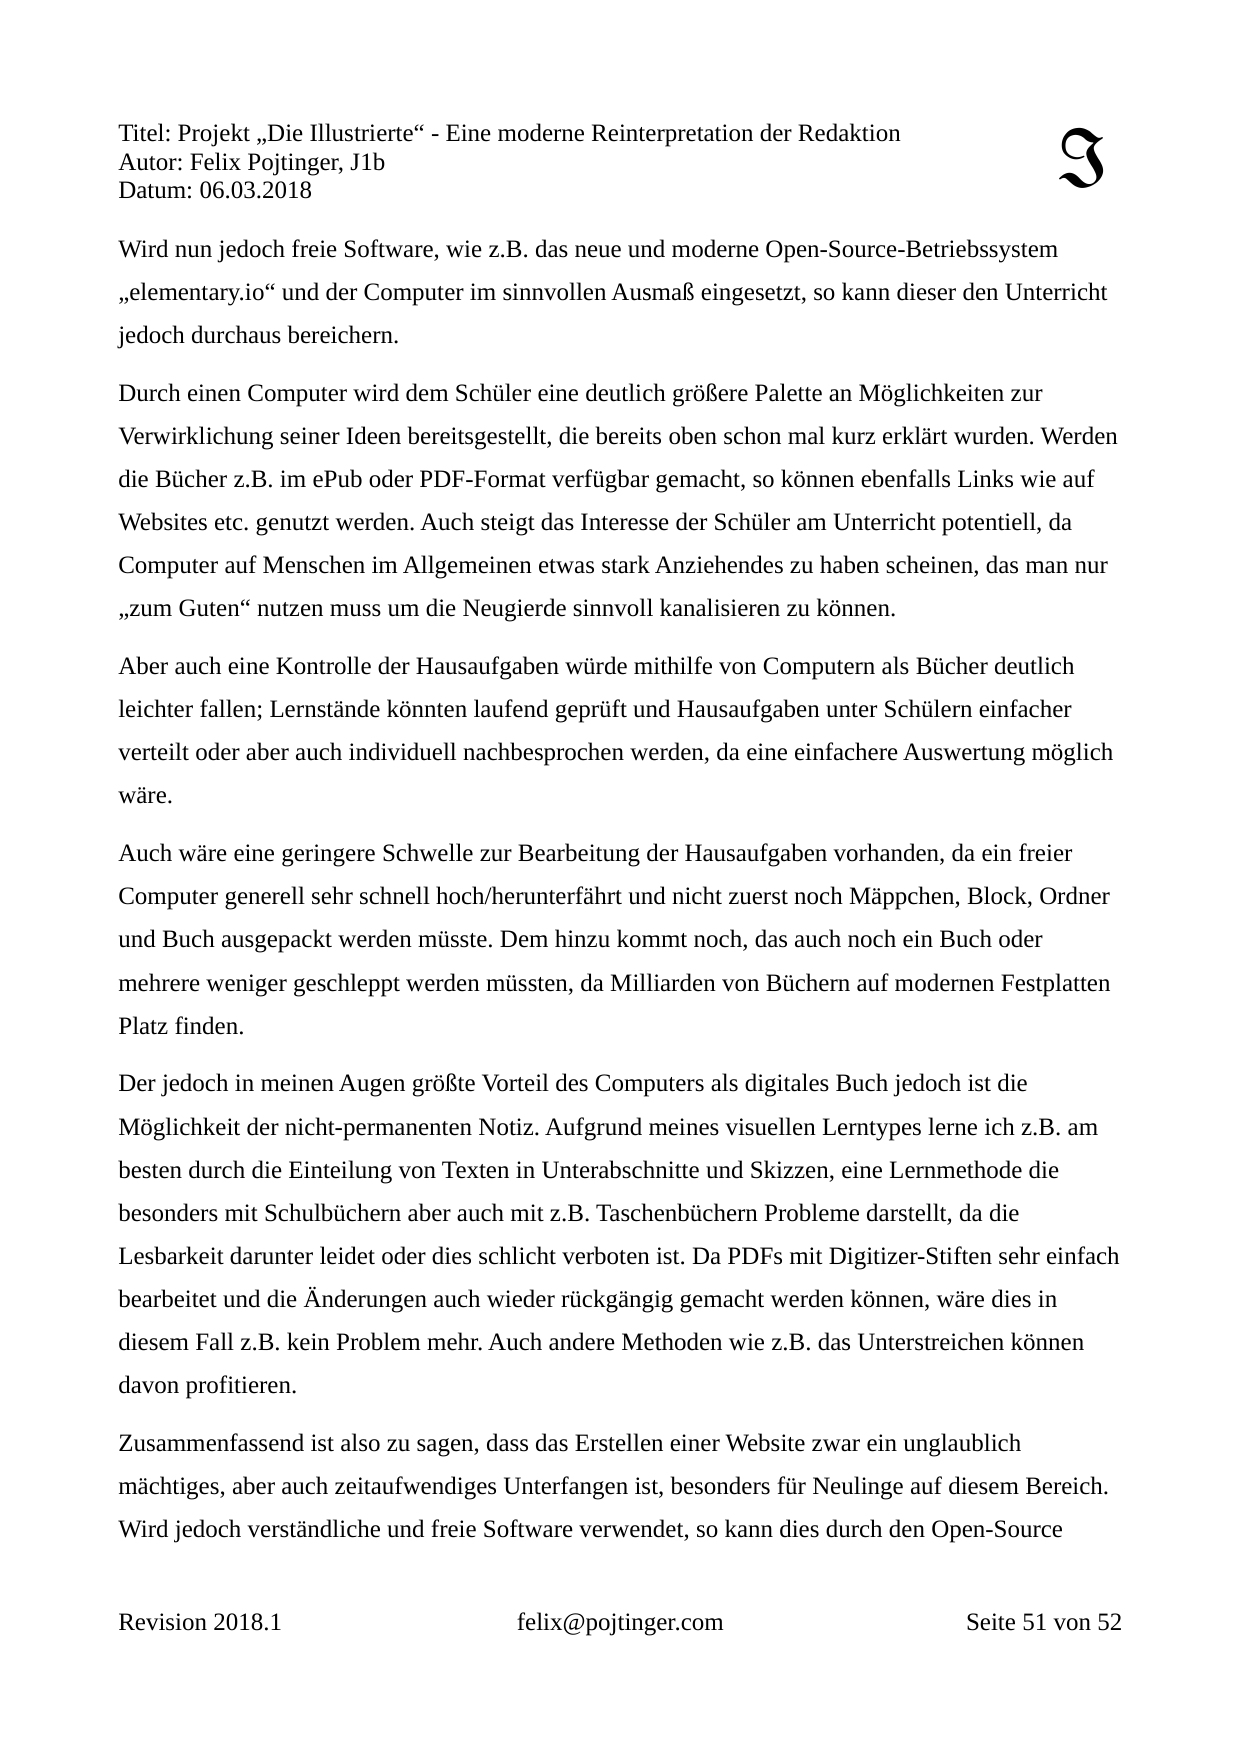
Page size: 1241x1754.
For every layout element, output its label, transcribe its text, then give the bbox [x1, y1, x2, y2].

picture [1046, 120, 1120, 194]
text Wird nun jedoch freie Software, wie z.B. das neue und moderne Open-Source-Betriebssystem „elementary.io“ und der Computer im sinnvollen Ausmaß eingesetzt, so kann dieser den Unterricht jedoch durchaus bereichern. [118, 234, 1122, 349]
text Der jedoch in meinen Augen größte Vorteil des Computers als digitales Buch jedoch ist die Möglichkeit der nicht-permanenten Notiz. Aufgrund meines visuellen Lerntypes lerne ich z.B. am besten durch die Einteilung von Texten in Unterabschnitte und Skizzen, eine Lernmethode die besonders mit Schulbüchern aber auch mit z.B. Taschenbüchern Probleme darstellt, da die Lesbarkeit darunter leidet oder dies schlicht verboten ist. Da PDFs mit Digitizer-Stiften sehr einfach bearbeitet und die Änderungen auch wieder rückgängig gemacht werden können, wäre dies in diesem Fall z.B. kein Problem mehr. Auch andere Methoden wie z.B. das Unterstreichen können davon profitieren. [118, 1068, 1122, 1399]
text Auch wäre eine geringere Schwelle zur Bearbeitung der Hausaufgaben vorhanden, da ein freier Computer generell sehr schnell hoch/herunterfährt und nicht zuerst noch Mäppchen, Block, Ordner und Buch ausgepackt werden müsste. Dem hinzu kommt noch, das auch noch ein Buch oder mehrere weniger geschleppt werden müssten, da Milliarden von Büchern auf modernen Festplatten Platz finden. [118, 838, 1122, 1039]
text Aber auch eine Kontrolle der Hausaufgaben würde mithilfe von Computern als Bücher deutlich leichter fallen; Lernstände könnten laufend geprüft und Hausaufgaben unter Schülern einfacher verteilt oder aber auch individuell nachbesprochen werden, da eine einfachere Auswertung möglich wäre. [118, 651, 1122, 809]
text Durch einen Computer wird dem Schüler eine deutlich größere Palette an Möglichkeiten zur Verwirklichung seiner Ideen bereitsgestellt, die bereits oben schon mal kurz erklärt wurden. Werden die Bücher z.B. im ePub oder PDF-Format verfügbar gemacht, so können ebenfalls Links wie auf Websites etc. genutzt werden. Auch steigt das Interesse der Schüler am Unterricht potentiell, da Computer auf Menschen im Allgemeinen etwas stark Anziehendes zu haben scheinen, das man nur „zum Guten“ nutzen muss um die Neugierde sinnvoll kanalisieren zu können. [118, 378, 1122, 622]
text Zusammenfassend ist also zu sagen, dass das Erstellen einer Website zwar ein unglaublich mächtiges, aber auch zeitaufwendiges Unterfangen ist, besonders für Neulinge auf diesem Bereich. Wird jedoch verständliche und freie Software verwendet, so kann dies durch den Open-Source [118, 1428, 1122, 1543]
